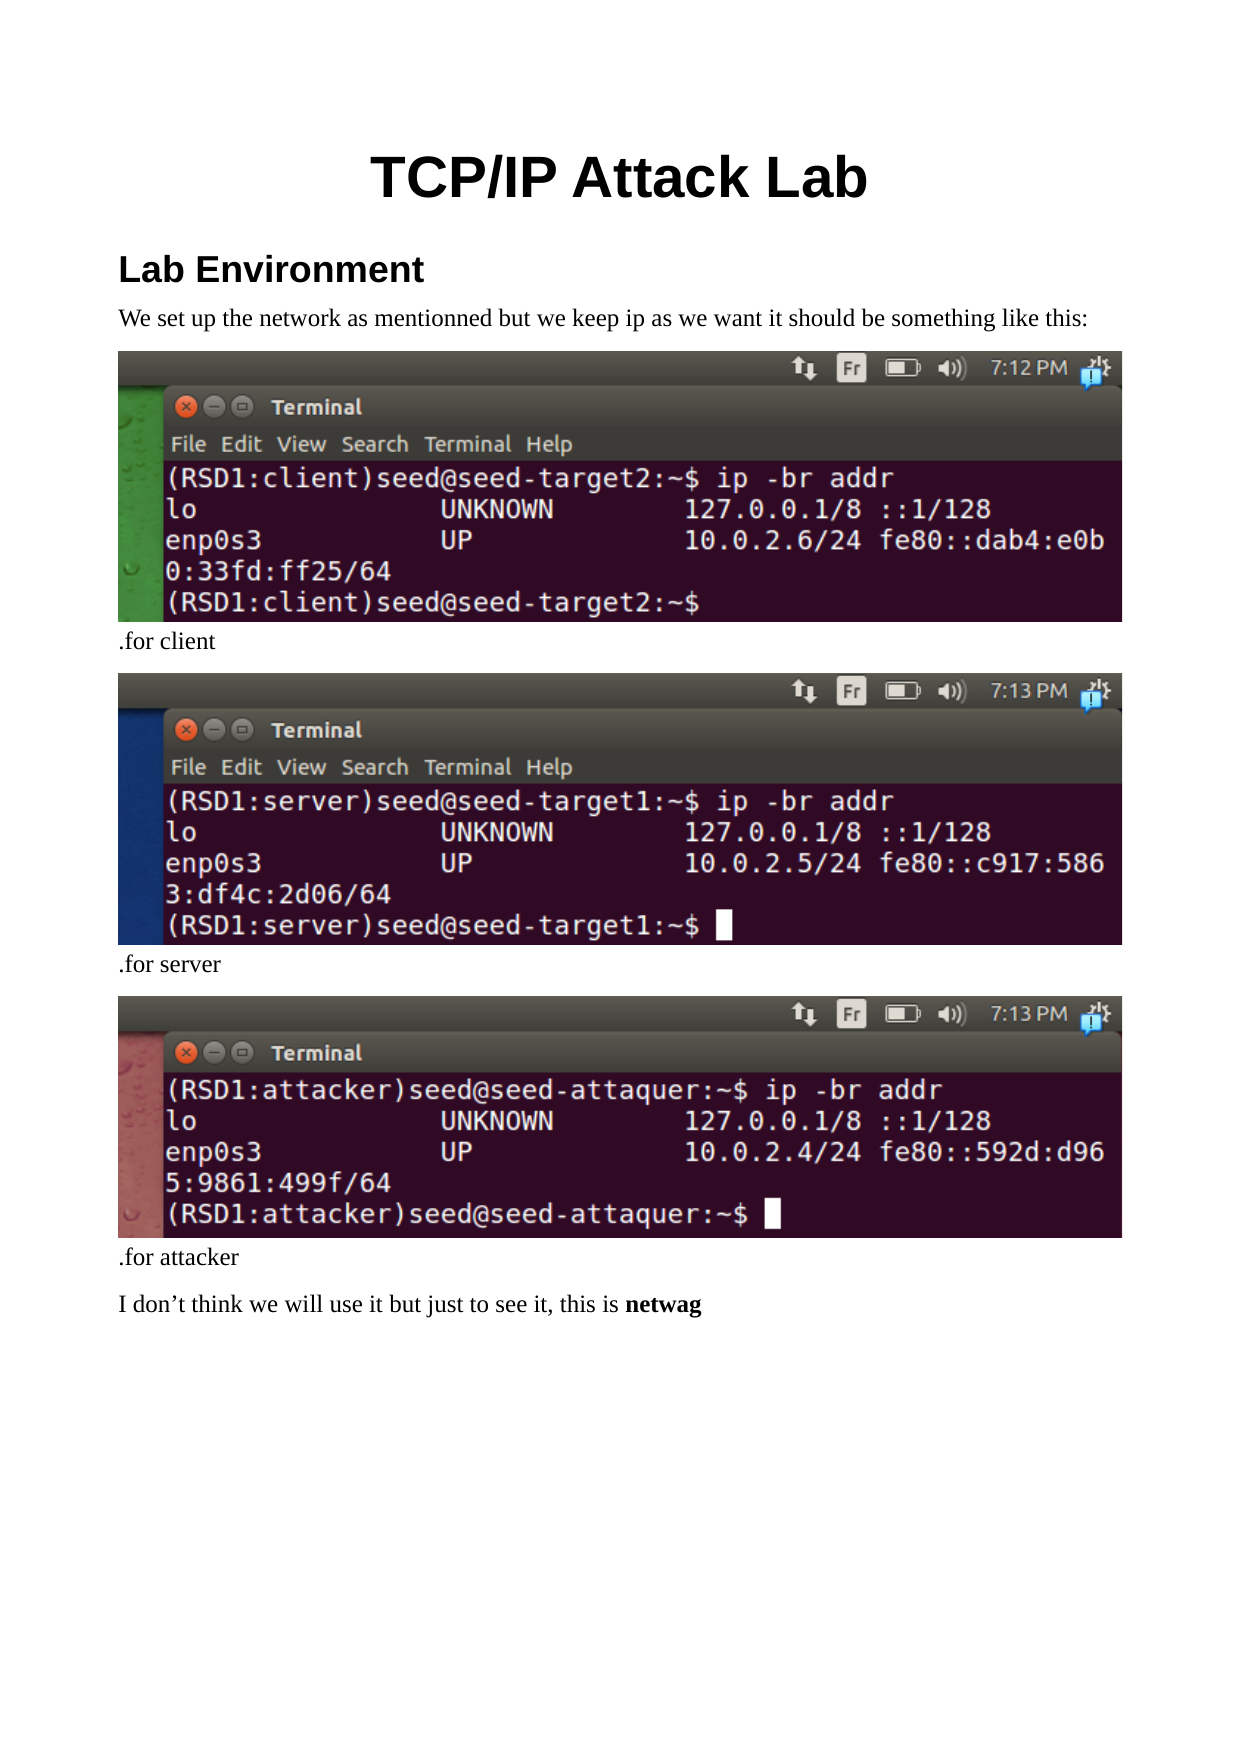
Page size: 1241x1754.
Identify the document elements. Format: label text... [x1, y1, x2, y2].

text I don’t think we will use it but just to see it, this is netwag [118, 1289, 1122, 1318]
subtitle Lab Environment [118, 248, 1122, 291]
picture [118, 351, 1123, 622]
title TCP/IP Attack Lab [118, 143, 1122, 210]
picture [118, 996, 1123, 1238]
text .for attacker [118, 1238, 1122, 1271]
text .for client [118, 622, 1122, 655]
text .for server [118, 945, 1122, 977]
picture [118, 673, 1123, 945]
text We set up the network as mentionned but we keep ip as we want it should be something like this: [118, 303, 1122, 332]
